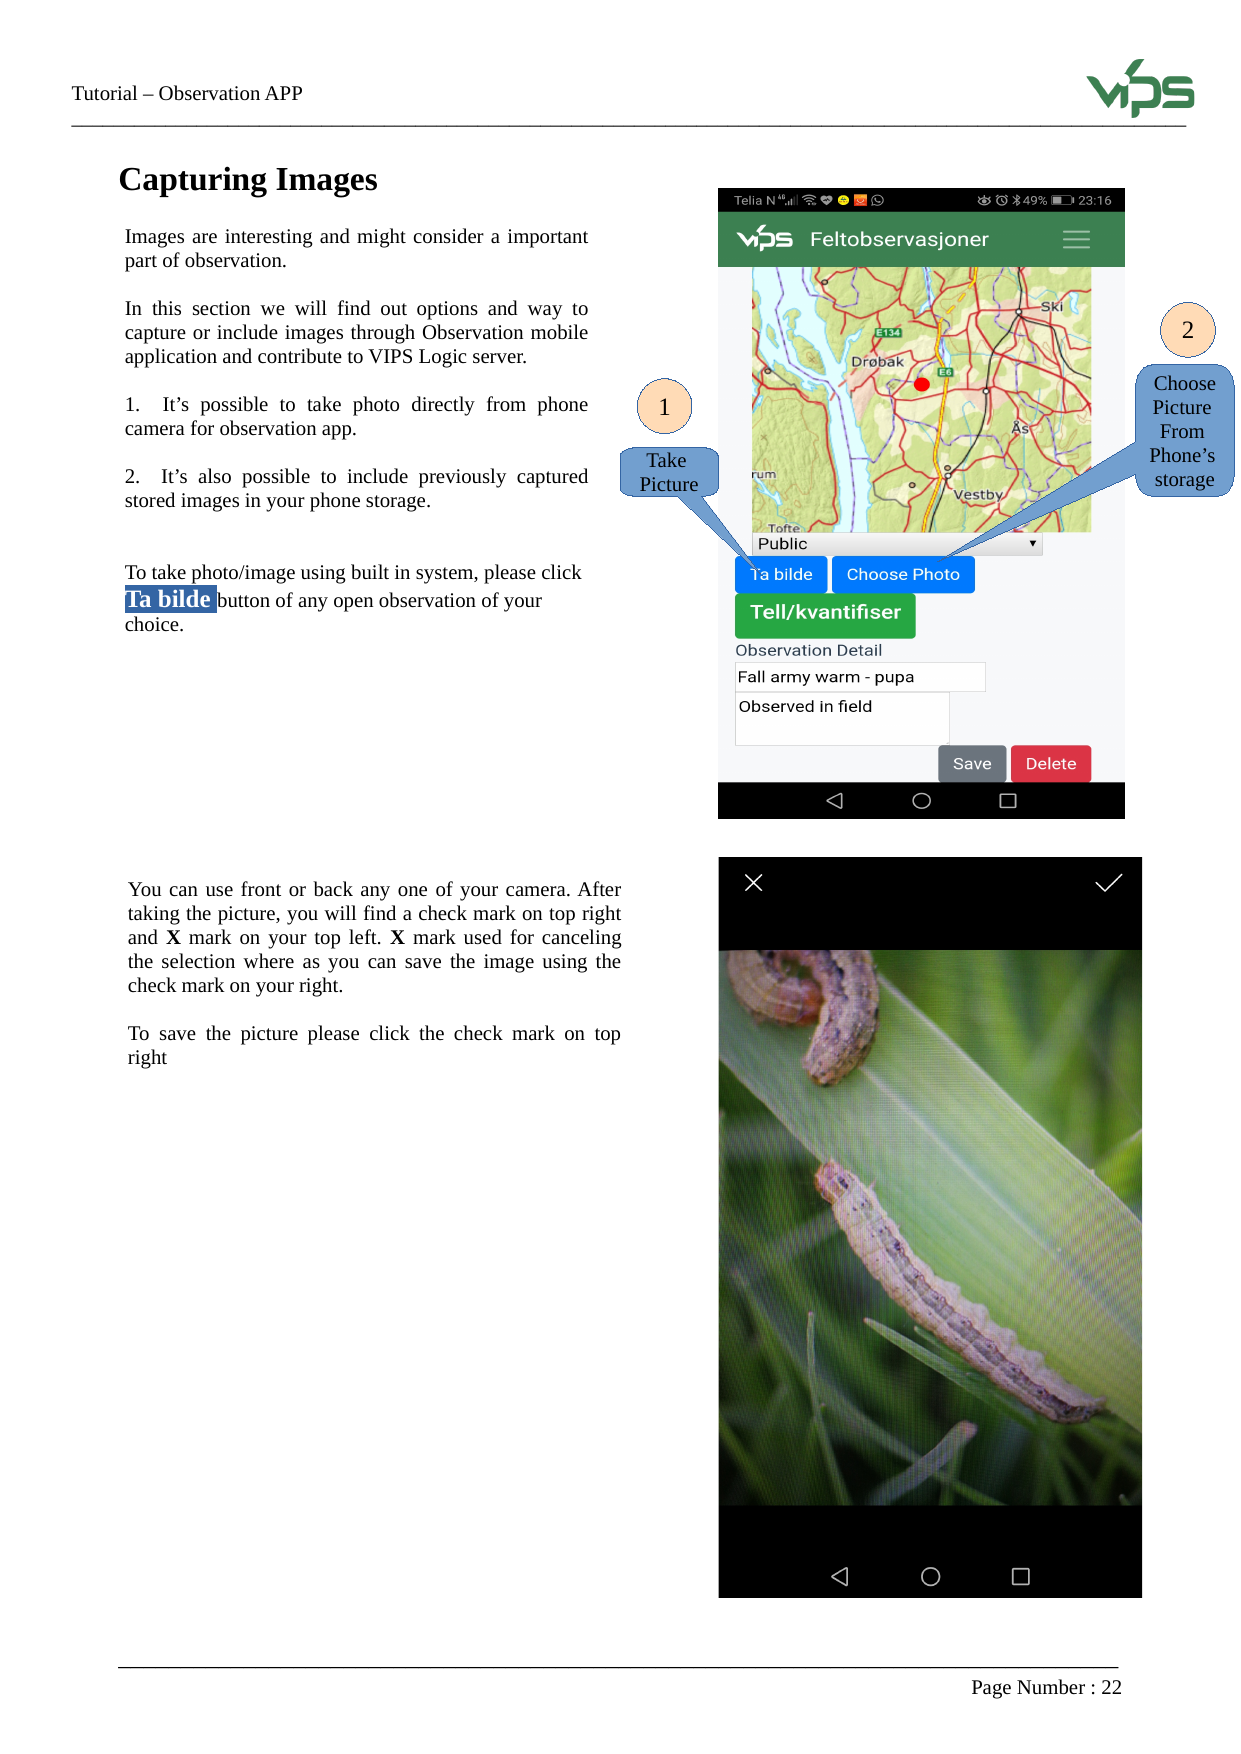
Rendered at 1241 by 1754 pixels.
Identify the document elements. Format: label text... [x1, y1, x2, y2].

picture [718, 188, 1125, 819]
picture [718, 857, 1143, 1598]
subtitle Capturing Images [118, 159, 1122, 198]
picture [1086, 59, 1195, 118]
